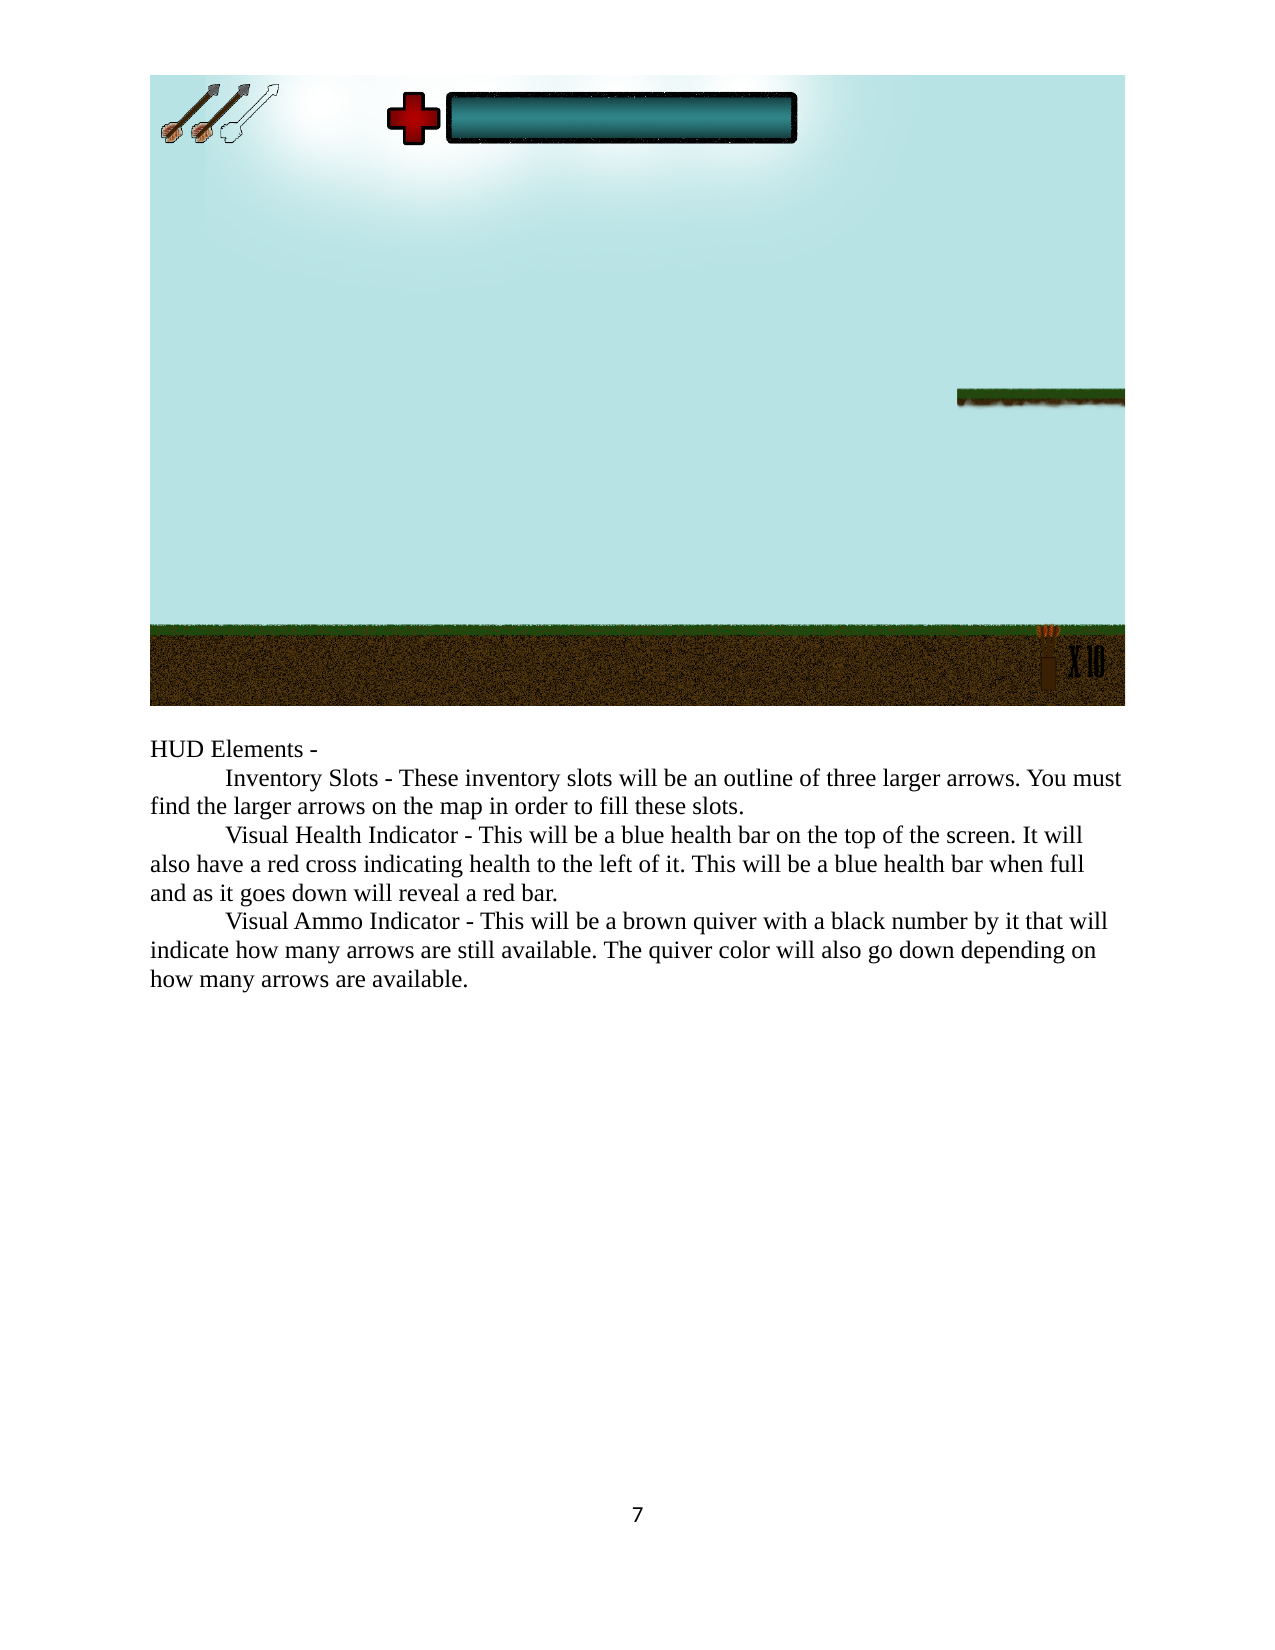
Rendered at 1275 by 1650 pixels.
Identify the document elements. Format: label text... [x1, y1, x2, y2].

text HUD Elements - [150, 734, 1125, 763]
text Visual Ammo Indicator - This will be a brown quiver with a black number by it that will indicate how many arrows are still available. The quiver color will also go down depending on how many arrows are available. [150, 906, 1125, 993]
text Visual Health Indicator - This will be a blue health bar on the top of the screen. It will also have a red cross indicating health to the left of it. This will be a blue health bar when full and as it goes down will reveal a red bar. [150, 820, 1125, 906]
text Inventory Slots - These inventory slots will be an outline of three larger arrows. You must find the larger arrows on the map in order to fill these slots. [150, 763, 1125, 820]
